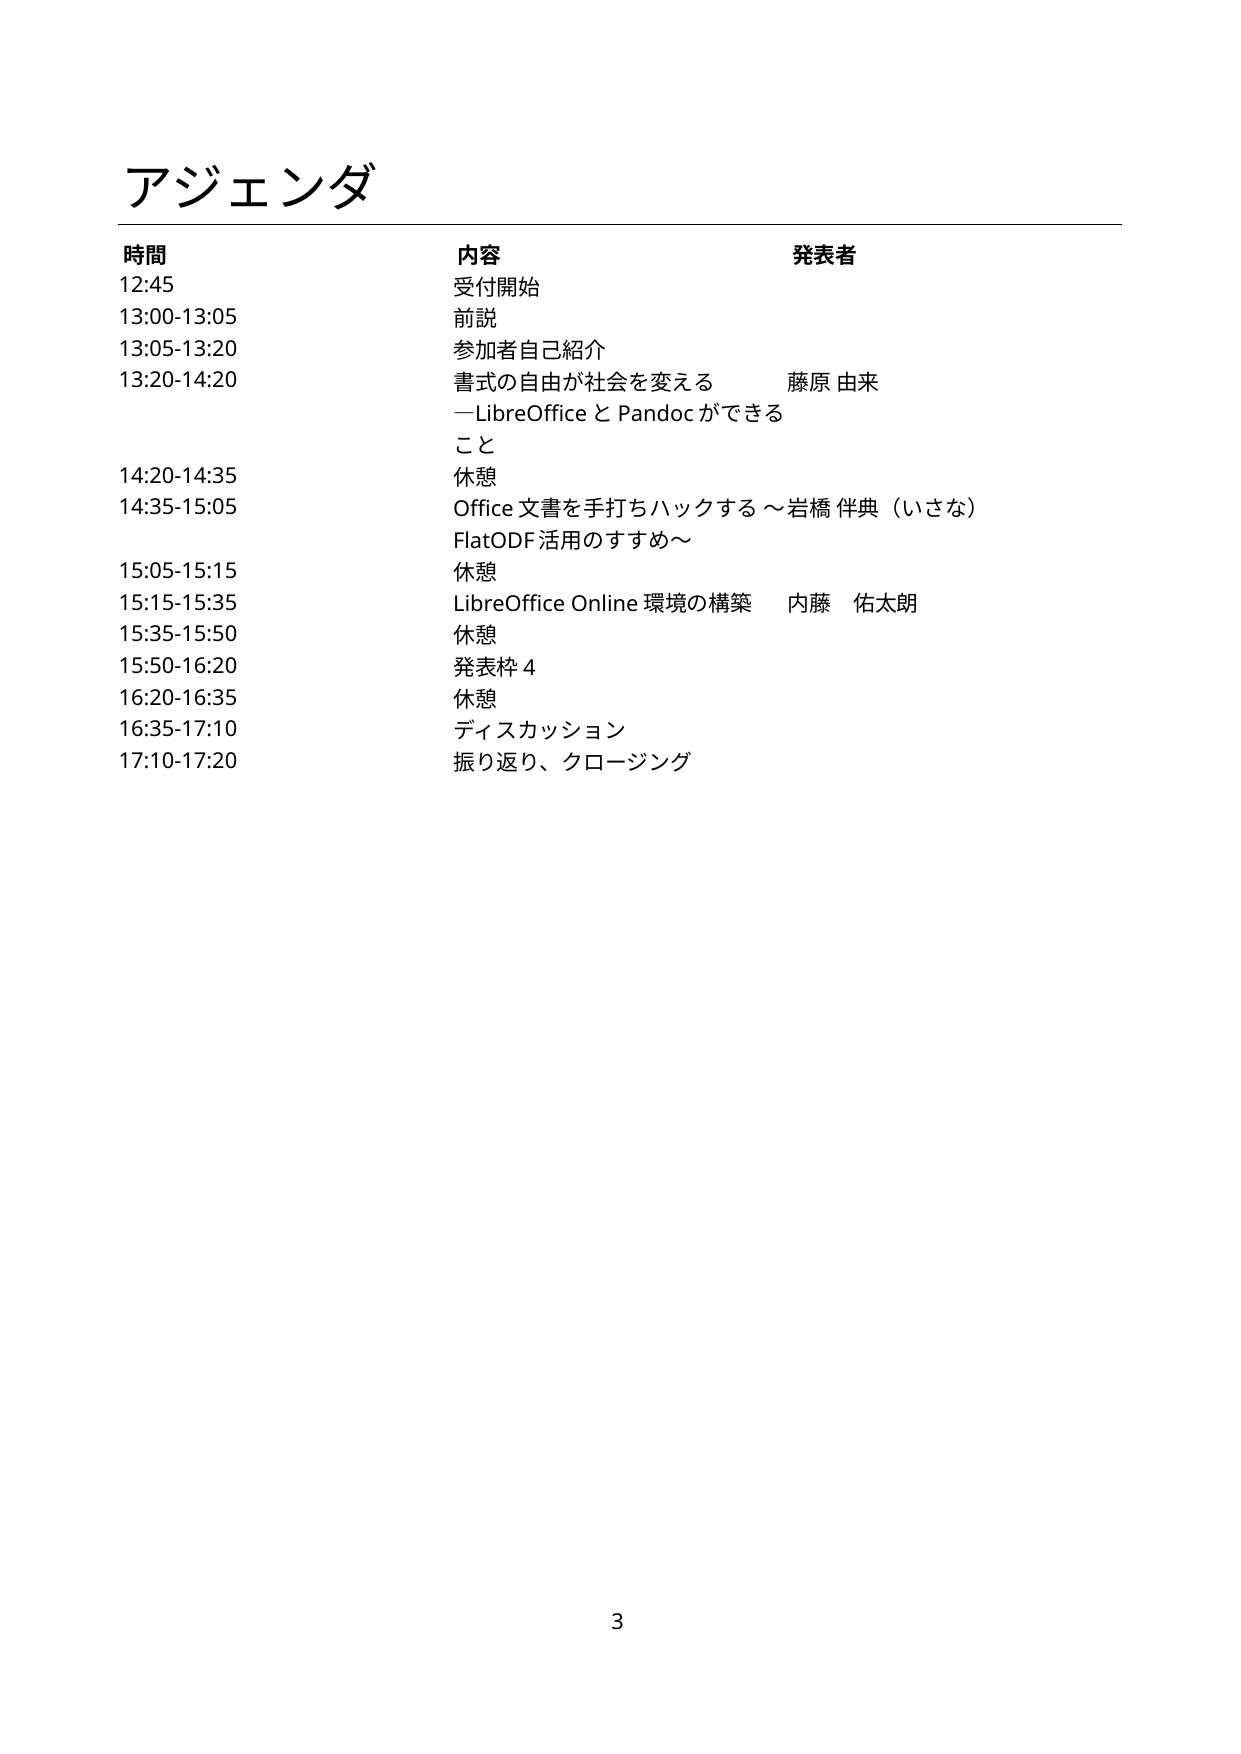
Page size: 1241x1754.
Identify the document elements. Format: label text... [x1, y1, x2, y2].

table_cell 岩橋 伴典（いさな） [787, 491, 1122, 555]
table_cell [787, 682, 1122, 713]
table_cell 13:20-14:20 [118, 365, 453, 459]
subtitle アジェンダ [118, 143, 1122, 224]
table_cell [787, 555, 1122, 586]
table_cell 休憩 [453, 555, 787, 586]
table_cell [787, 745, 1122, 777]
table_cell 書式の自由が社会を変える―LibreOfficeとPandocができること [453, 365, 787, 459]
table_cell 休憩 [453, 618, 787, 650]
table_cell 休憩 [453, 682, 787, 713]
table_cell 振り返り、クロージング [453, 745, 787, 777]
table_cell 休憩 [453, 460, 787, 491]
table_cell [787, 333, 1122, 364]
table_cell 12:45 [118, 270, 453, 301]
table_cell 前説 [453, 301, 787, 333]
table_cell 16:20-16:35 [118, 682, 453, 713]
table_cell 発表枠4 [453, 650, 787, 682]
table_cell [787, 650, 1122, 682]
table_header 内容 [453, 238, 787, 269]
table_cell 15:15-15:35 [118, 586, 453, 618]
table_cell ディスカッション [453, 713, 787, 745]
table_cell 内藤 佑太朗 [787, 586, 1122, 618]
table_cell 13:00-13:05 [118, 301, 453, 333]
table_cell 14:20-14:35 [118, 460, 453, 491]
table_cell [787, 301, 1122, 333]
table_cell 13:05-13:20 [118, 333, 453, 364]
table_cell 15:05-15:15 [118, 555, 453, 586]
table_header 時間 [118, 238, 453, 269]
table_cell Office文書を手打ちハックする ～FlatODF活用のすすめ～ [453, 491, 787, 555]
table_cell 参加者自己紹介 [453, 333, 787, 364]
table_cell 15:35-15:50 [118, 618, 453, 650]
table_cell 受付開始 [453, 270, 787, 301]
table_cell [787, 618, 1122, 650]
table_cell [787, 713, 1122, 745]
table_cell 17:10-17:20 [118, 745, 453, 777]
table_cell 16:35-17:10 [118, 713, 453, 745]
table_cell 藤原 由来 [787, 365, 1122, 459]
table_cell [787, 270, 1122, 301]
table_cell 15:50-16:20 [118, 650, 453, 682]
table_cell 14:35-15:05 [118, 491, 453, 555]
table_cell LibreOffice Online環境の構築 [453, 586, 787, 618]
table_cell [787, 460, 1122, 491]
table_header 発表者 [787, 238, 1122, 269]
